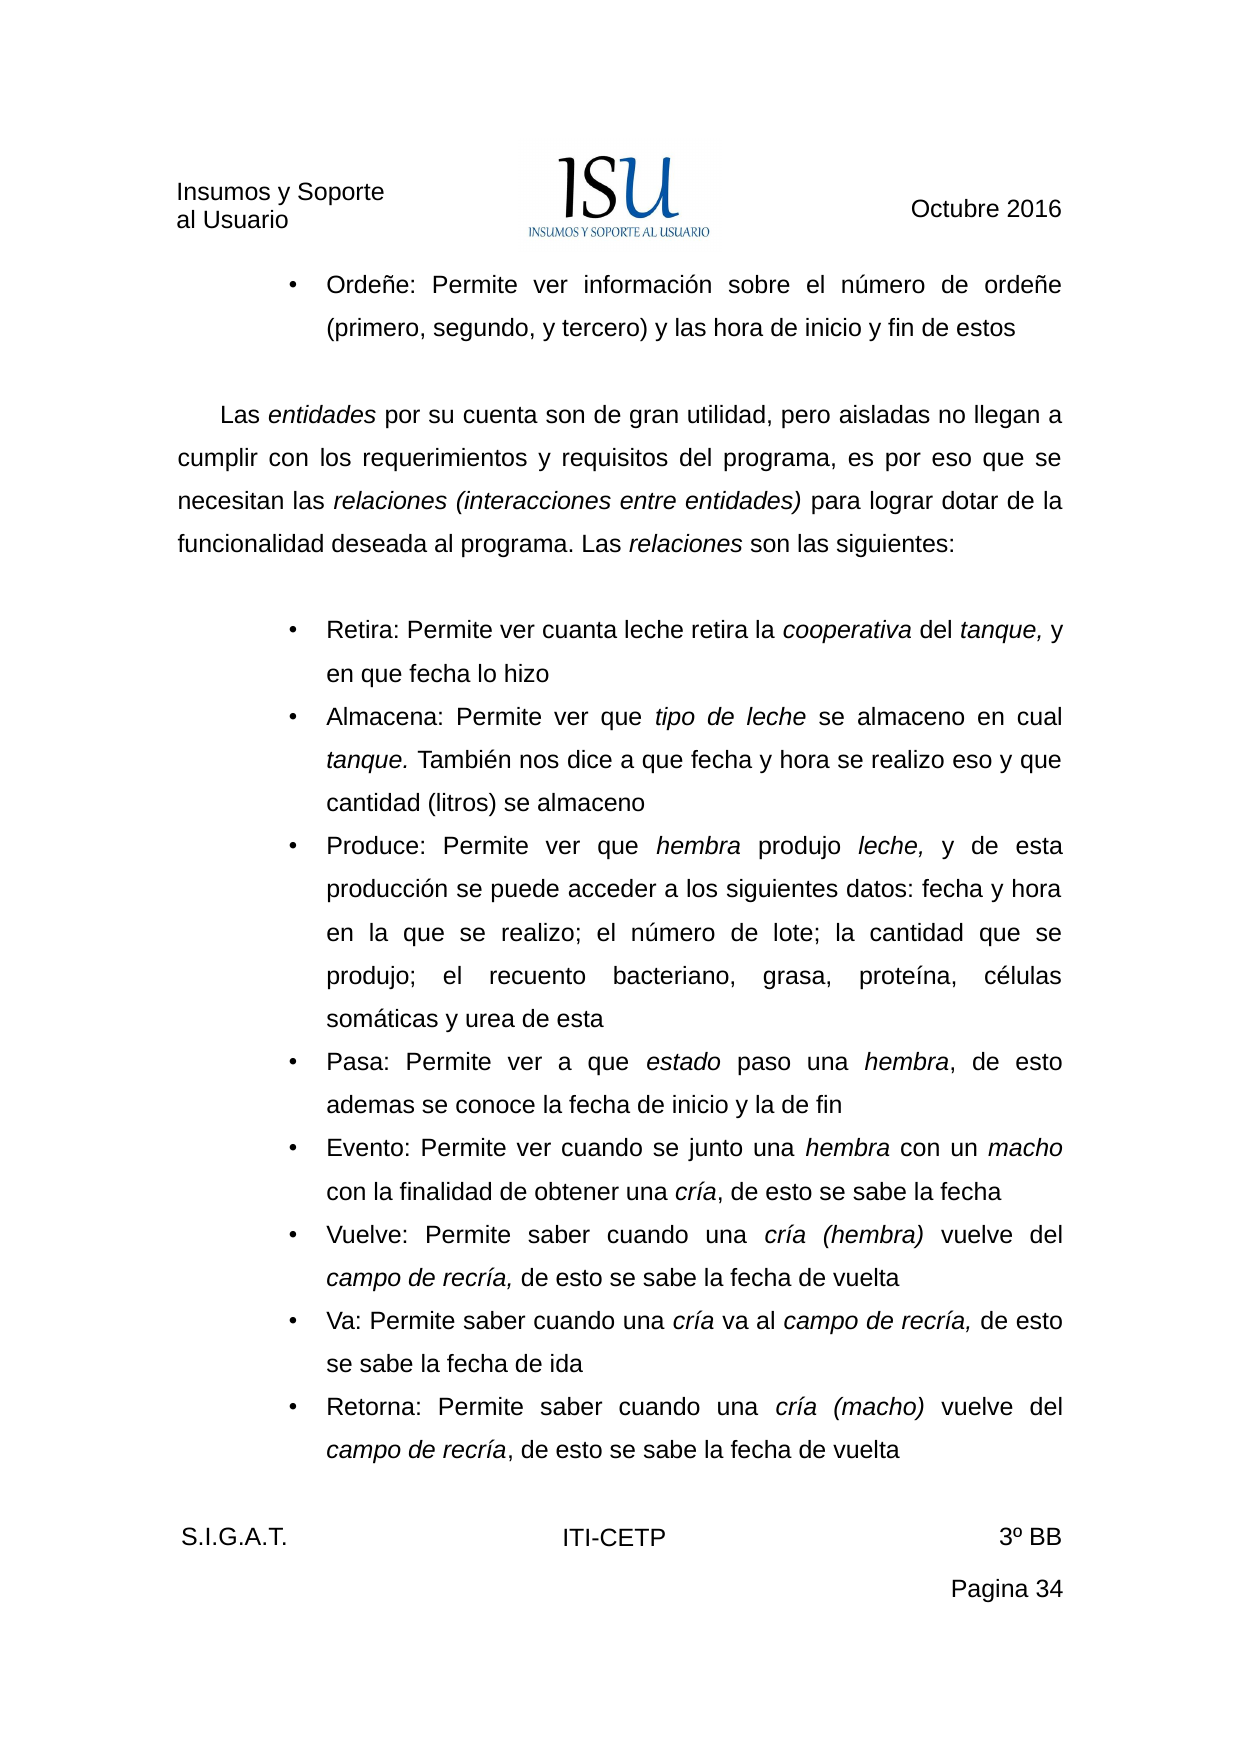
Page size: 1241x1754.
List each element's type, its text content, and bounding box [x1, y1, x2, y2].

list Vuelve: Permite saber cuando una cría (hembra) vuelve del campo de recría, de esto se sabe la fecha de vuelta [288, 1219, 1063, 1292]
list Produce: Permite ver que hembra produjo leche, y de esta producción se puede acceder a los siguientes datos: fecha y hora en la que se realizo; el número de lote; la cantidad que se produjo; el recuento bacteriano, grasa, proteína, células somáticas y urea de esta [288, 831, 1063, 1032]
text Las entidades por su cuenta son de gran utilidad, pero aisladas no llegan a cumplir con los requerimientos y requisitos del programa, es por eso que se necesitan las relaciones (interacciones entre entidades) para lograr dotar de la funcionalidad deseada al programa. Las relaciones son las siguientes: [177, 400, 1063, 558]
list Va: Permite saber cuando una cría va al campo de recría, de esto se sabe la fecha de ida [288, 1306, 1063, 1378]
list Retorna: Permite saber cuando una cría (macho) vuelve del campo de recría, de esto se sabe la fecha de vuelta [288, 1392, 1063, 1464]
list Pasa: Permite ver a que estado paso una hembra, de esto ademas se conoce la fecha de inicio y la de fin [288, 1047, 1063, 1119]
list Almacena: Permite ver que tipo de leche se almaceno en cual tanque. También nos dice a que fecha y hora se realizo eso y que cantidad (litros) se almaceno [288, 702, 1063, 817]
list Evento: Permite ver cuando se junto una hembra con un macho con la finalidad de obtener una cría, de esto se sabe la fecha [288, 1133, 1063, 1205]
list Ordeñe: Permite ver información sobre el número de ordeñe (primero, segundo, y tercero) y las hora de inicio y fin de estos [288, 270, 1063, 342]
list Retira: Permite ver cuanta leche retira la cooperativa del tanque, y en que fecha lo hizo [288, 615, 1063, 687]
picture [517, 138, 723, 252]
